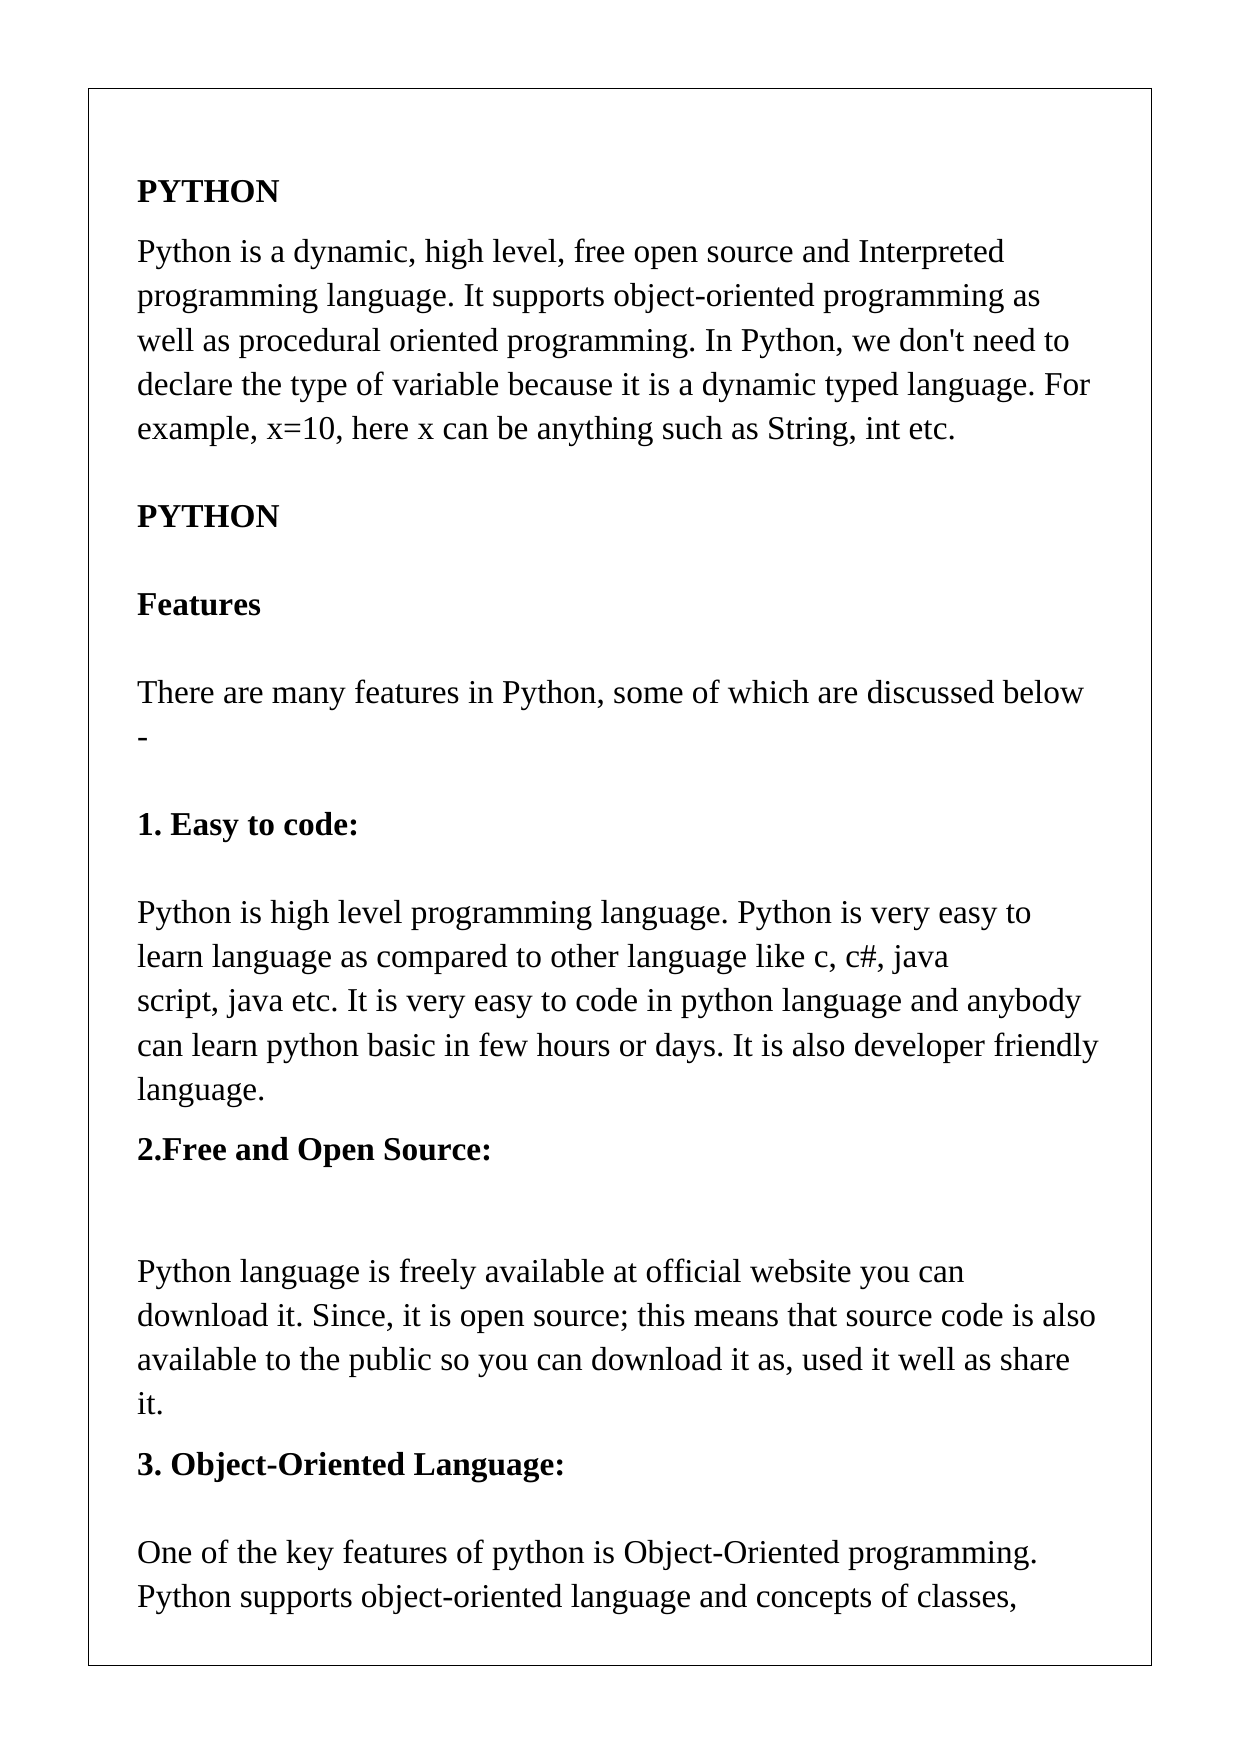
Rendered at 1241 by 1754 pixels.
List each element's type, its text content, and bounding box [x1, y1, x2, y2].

text 2.Free and Open Source: [137, 1129, 1103, 1168]
text Python is a dynamic, high level, free open source and Interpreted programming language. It supports object-oriented programming as well as procedural oriented programming. In Python, we don't need to declare the type of variable because it is a dynamic typed language. For example, x=10, here x can be anything such as String, int etc. PYTHON Features There are many features in Python, some of which are discussed below - 1. Easy to code: Python is high level programming language. Python is very easy to learn language as compared to other language like c, c#, java script, java etc. It is very easy to code in python language and anybody can learn python basic in few hours or days. It is also developer friendly language. [137, 232, 1103, 1107]
text 3. Object-Oriented Language: One of the key features of python is Object-Oriented programming. Python supports object-oriented language and concepts of classes, [137, 1444, 1103, 1614]
text PYTHON [137, 171, 1103, 209]
text Python language is freely available at official website you can download it. Since, it is open source; this means that source code is also available to the public so you can download it as, used it well as share it. [137, 1251, 1103, 1422]
